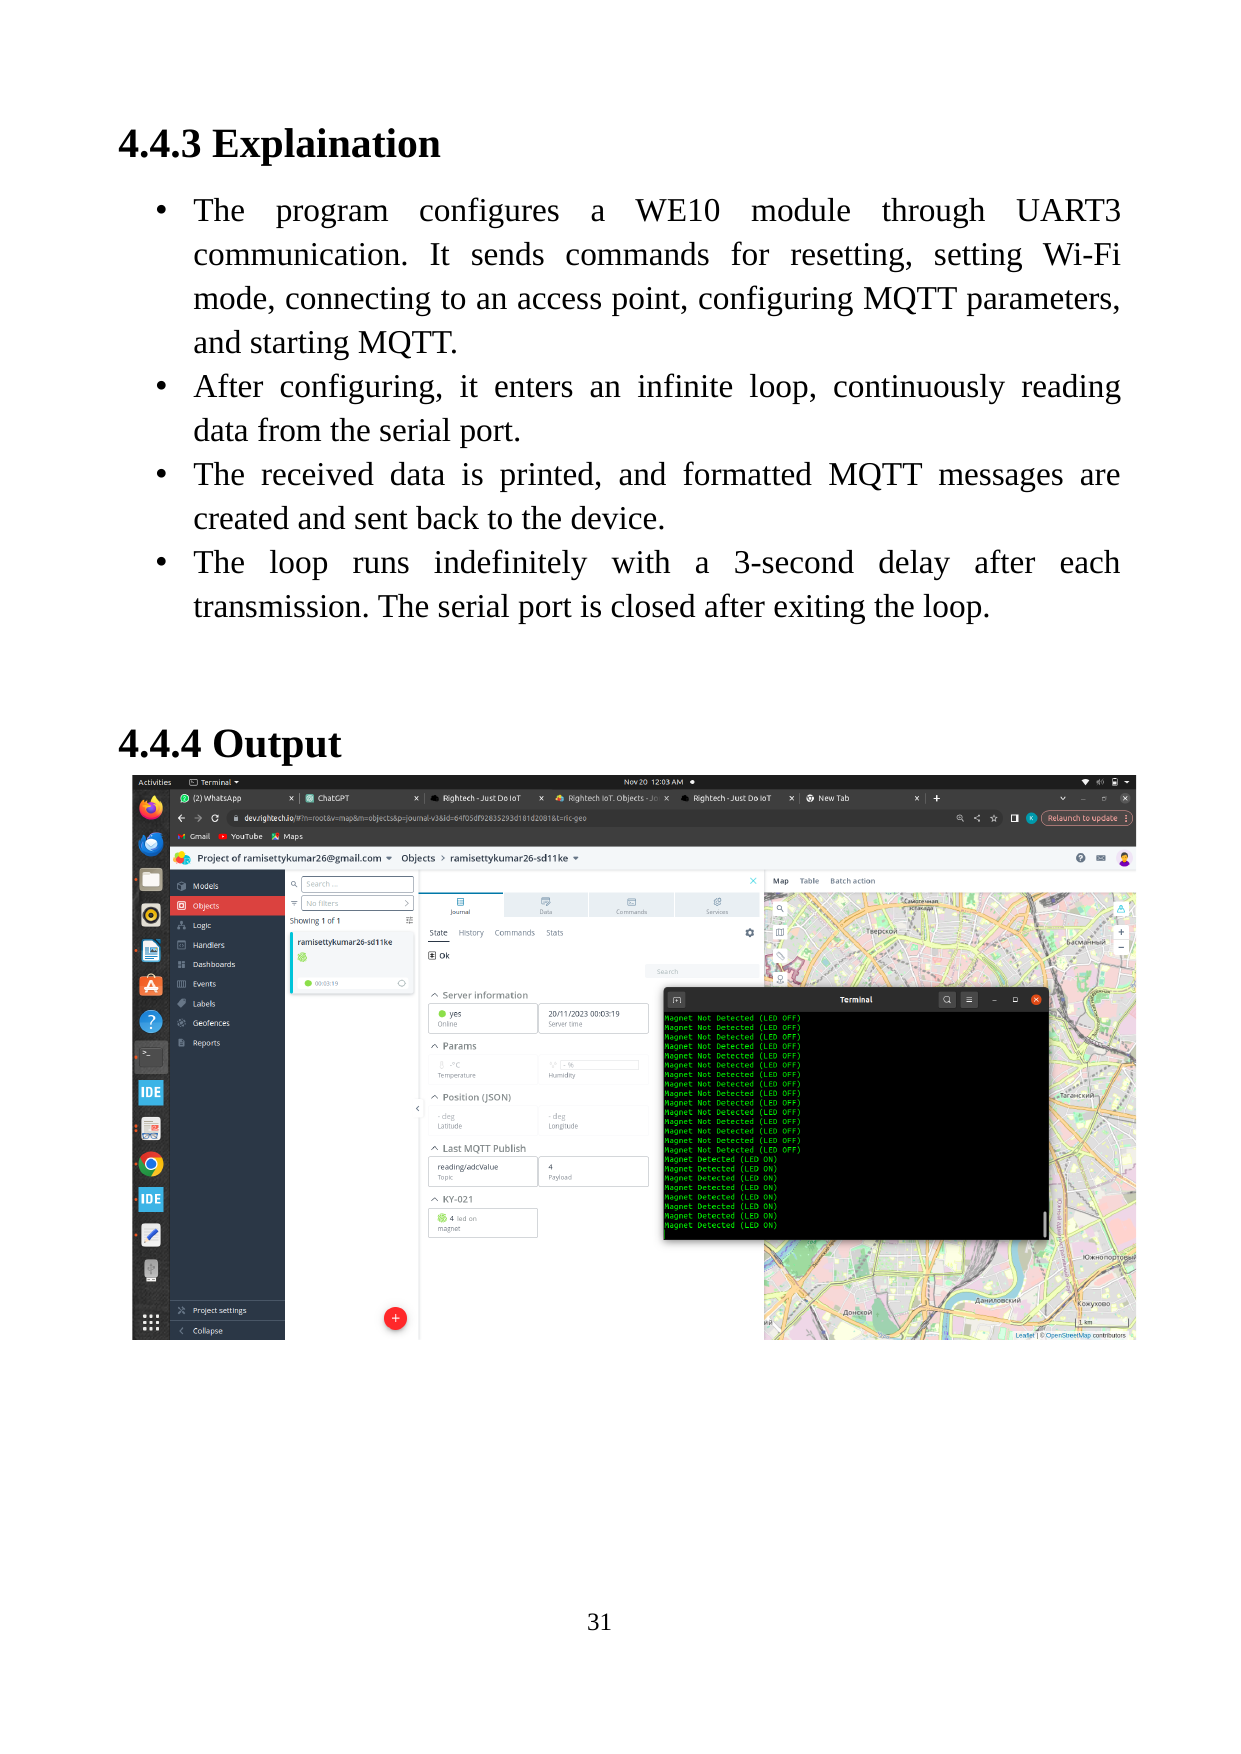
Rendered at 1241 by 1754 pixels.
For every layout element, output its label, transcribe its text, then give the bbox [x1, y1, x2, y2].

list After configuring, it enters an infinite loop, continuously reading data from the serial port. [156, 366, 1122, 449]
text 4.4.3 Explaination [118, 118, 1122, 166]
list The loop runs indefinitely with a 3-second delay after each transmission. The serial port is closed after exiting the loop. [156, 542, 1122, 625]
list The received data is printed, and formatted MQTT messages are created and sent back to the device. [156, 454, 1122, 537]
list The program configures a WE10 module through UART3 communication. It sends commands for resetting, setting Wi-Fi mode, connecting to an access point, configuring MQTT parameters, and starting MQTT. [156, 190, 1122, 361]
text 4.4.4 Output [118, 719, 1122, 767]
picture [132, 775, 1137, 1340]
